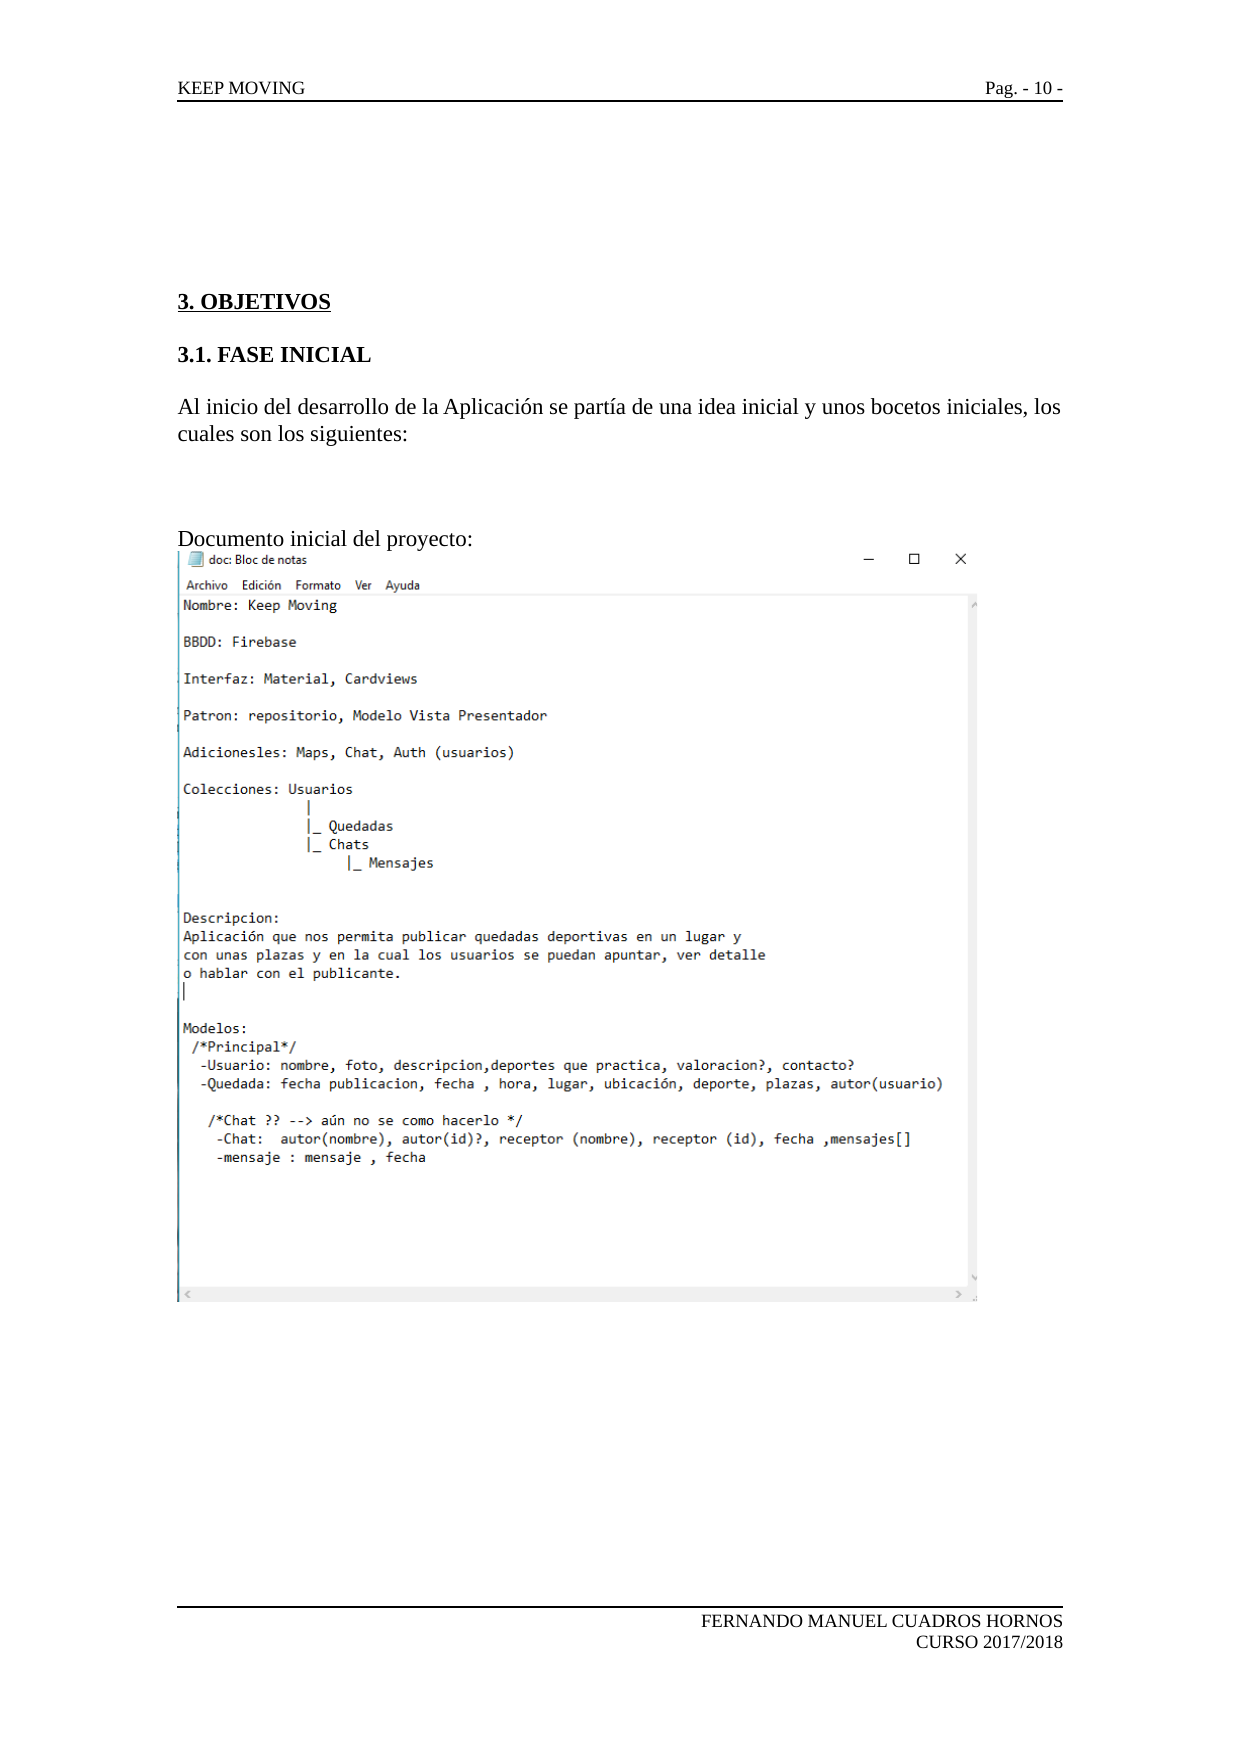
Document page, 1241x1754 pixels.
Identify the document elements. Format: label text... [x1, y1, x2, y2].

text 3. OBJETIVOS [177, 288, 1063, 314]
text Documento inicial del proyecto: [177, 525, 1063, 552]
text Al inicio del desarrollo de la Aplicación se partía de una idea inicial y unos bocetos iniciales, los cuales son los siguientes: [177, 393, 1063, 446]
text 3.1. FASE INICIAL [177, 341, 1063, 367]
